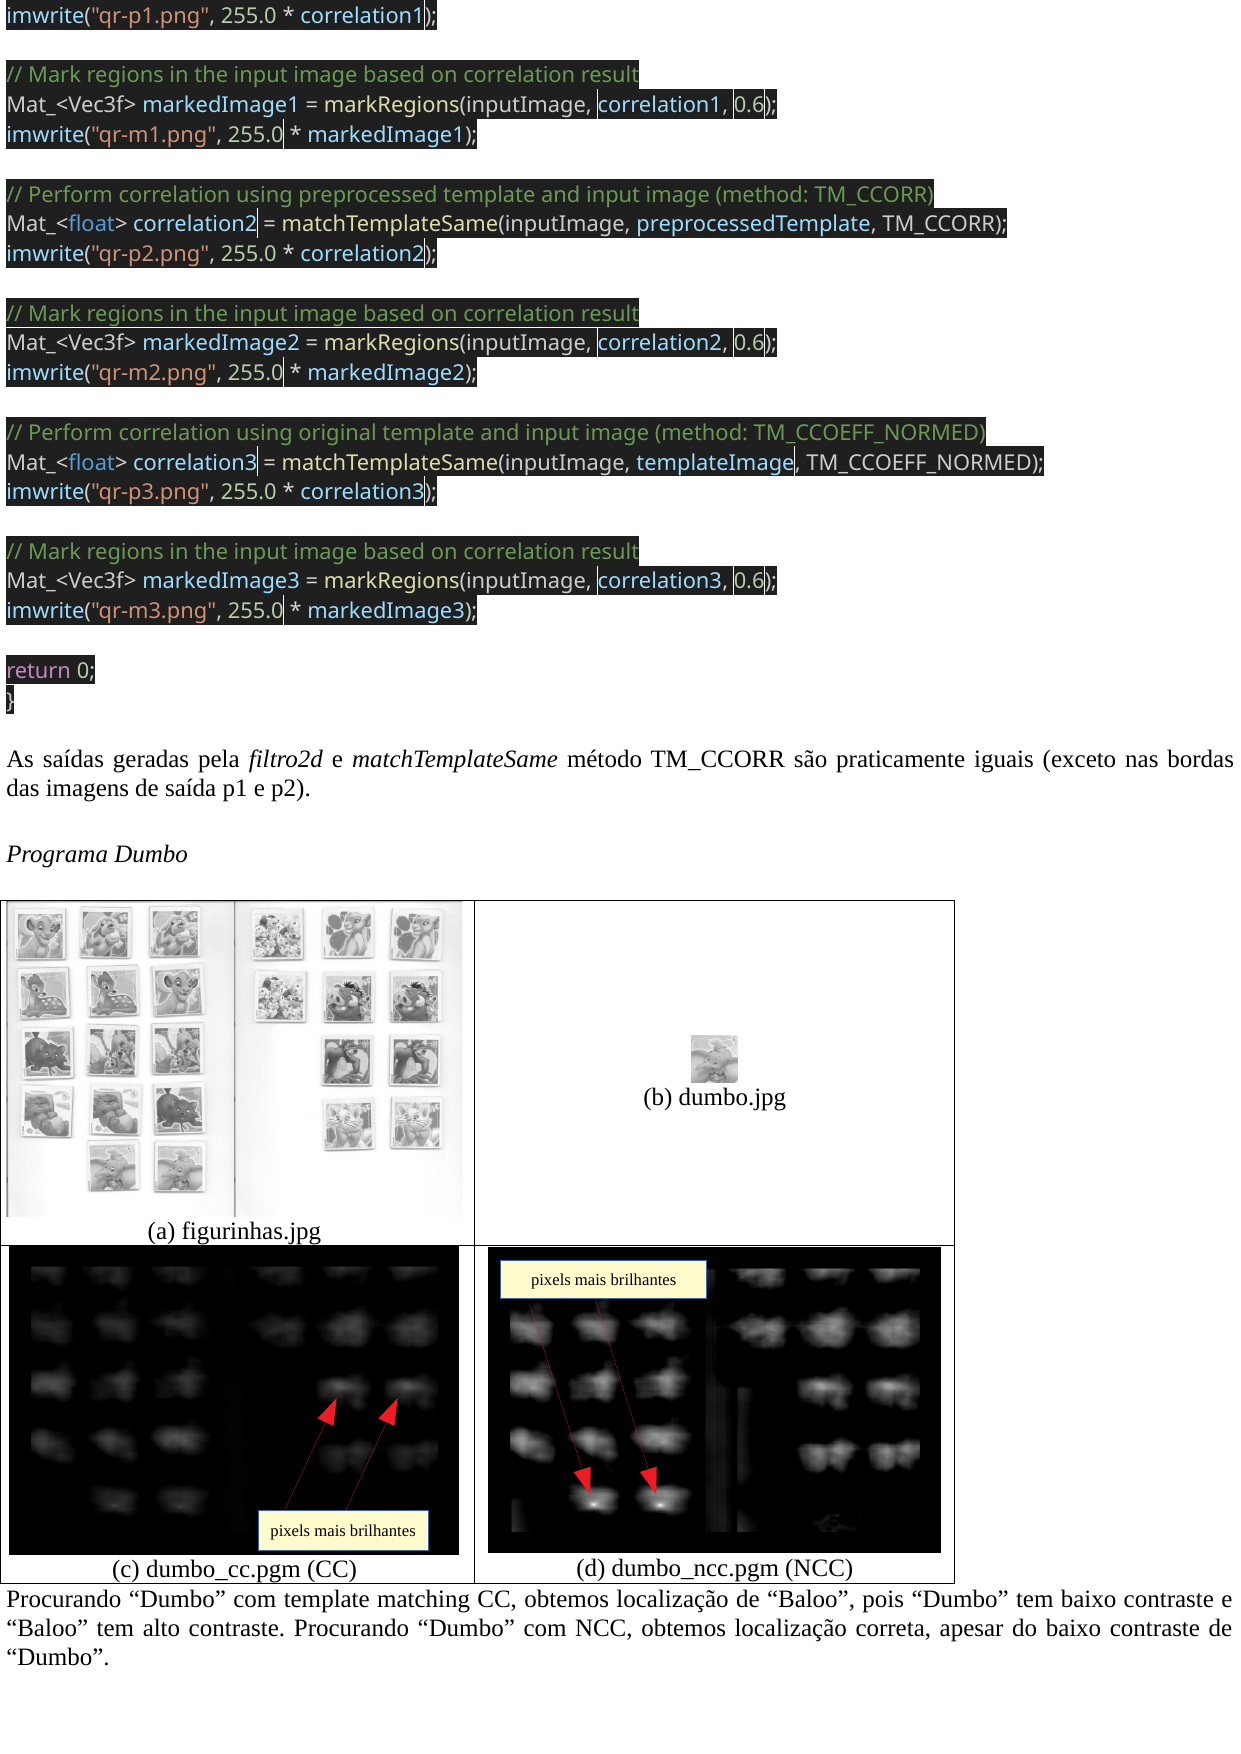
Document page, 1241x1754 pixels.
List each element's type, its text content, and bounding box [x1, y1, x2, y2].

text // Perform correlation using preprocessed template and input image (method: TM_CCORR) [6, 178, 1234, 208]
table_cell (c) dumbo_cc.pgm (CC) [1, 1246, 474, 1583]
text Mat_<Vec3f> markedImage3 = markRegions(inputImage, correlation3, 0.6); [6, 566, 1234, 595]
text As saídas geradas pela filtro2d e matchTemplateSame método TM_CCORR são praticamente iguais (exceto nas bordas das imagens de saída p1 e p2). [6, 744, 1234, 802]
table_header (b) dumbo.jpg [475, 901, 954, 1245]
text imwrite("qr-p2.png", 255.0 * correlation2); [6, 238, 1234, 268]
text return 0; [6, 655, 1234, 684]
text Mat_<Vec3f> markedImage2 = markRegions(inputImage, correlation2, 0.6); [6, 327, 1234, 357]
text imwrite("qr-m1.png", 255.0 * markedImage1); [6, 119, 1234, 149]
subtitle Programa Dumbo [6, 839, 1234, 867]
text // Mark regions in the input image based on correlation result [6, 298, 1234, 327]
text imwrite("qr-p3.png", 255.0 * correlation3); [6, 476, 1234, 506]
text // Mark regions in the input image based on correlation result [6, 536, 1234, 566]
text imwrite("qr-p1.png", 255.0 * correlation1); [6, 0, 1234, 30]
text imwrite("qr-m3.png", 255.0 * markedImage3); [6, 595, 1234, 625]
text Mat_<Vec3f> markedImage1 = markRegions(inputImage, correlation1, 0.6); [6, 89, 1234, 119]
text Mat_<float> correlation2 = matchTemplateSame(inputImage, preprocessedTemplate, TM_CCORR); [6, 208, 1234, 238]
table_cell (d) dumbo_ncc.pgm (NCC) [475, 1246, 954, 1583]
text Procurando “Dumbo” com template matching CC, obtemos localização de “Baloo”, pois “Dumbo” tem baixo contraste e “Baloo” tem alto contraste. Procurando “Dumbo” com NCC, obtemos localização correta, apesar do baixo contraste de “Dumbo”. [6, 1584, 1234, 1670]
text // Perform correlation using original template and input image (method: TM_CCOEFF_NORMED) [6, 417, 1234, 446]
text imwrite("qr-m2.png", 255.0 * markedImage2); [6, 357, 1234, 387]
table_header (a) figurinhas.jpg [1, 901, 474, 1245]
text // Mark regions in the input image based on correlation result [6, 59, 1234, 89]
text Mat_<float> correlation3 = matchTemplateSame(inputImage, templateImage, TM_CCOEFF_NORMED); [6, 446, 1234, 476]
picture [488, 1247, 941, 1553]
text } [6, 684, 1234, 714]
picture [9, 1245, 459, 1555]
